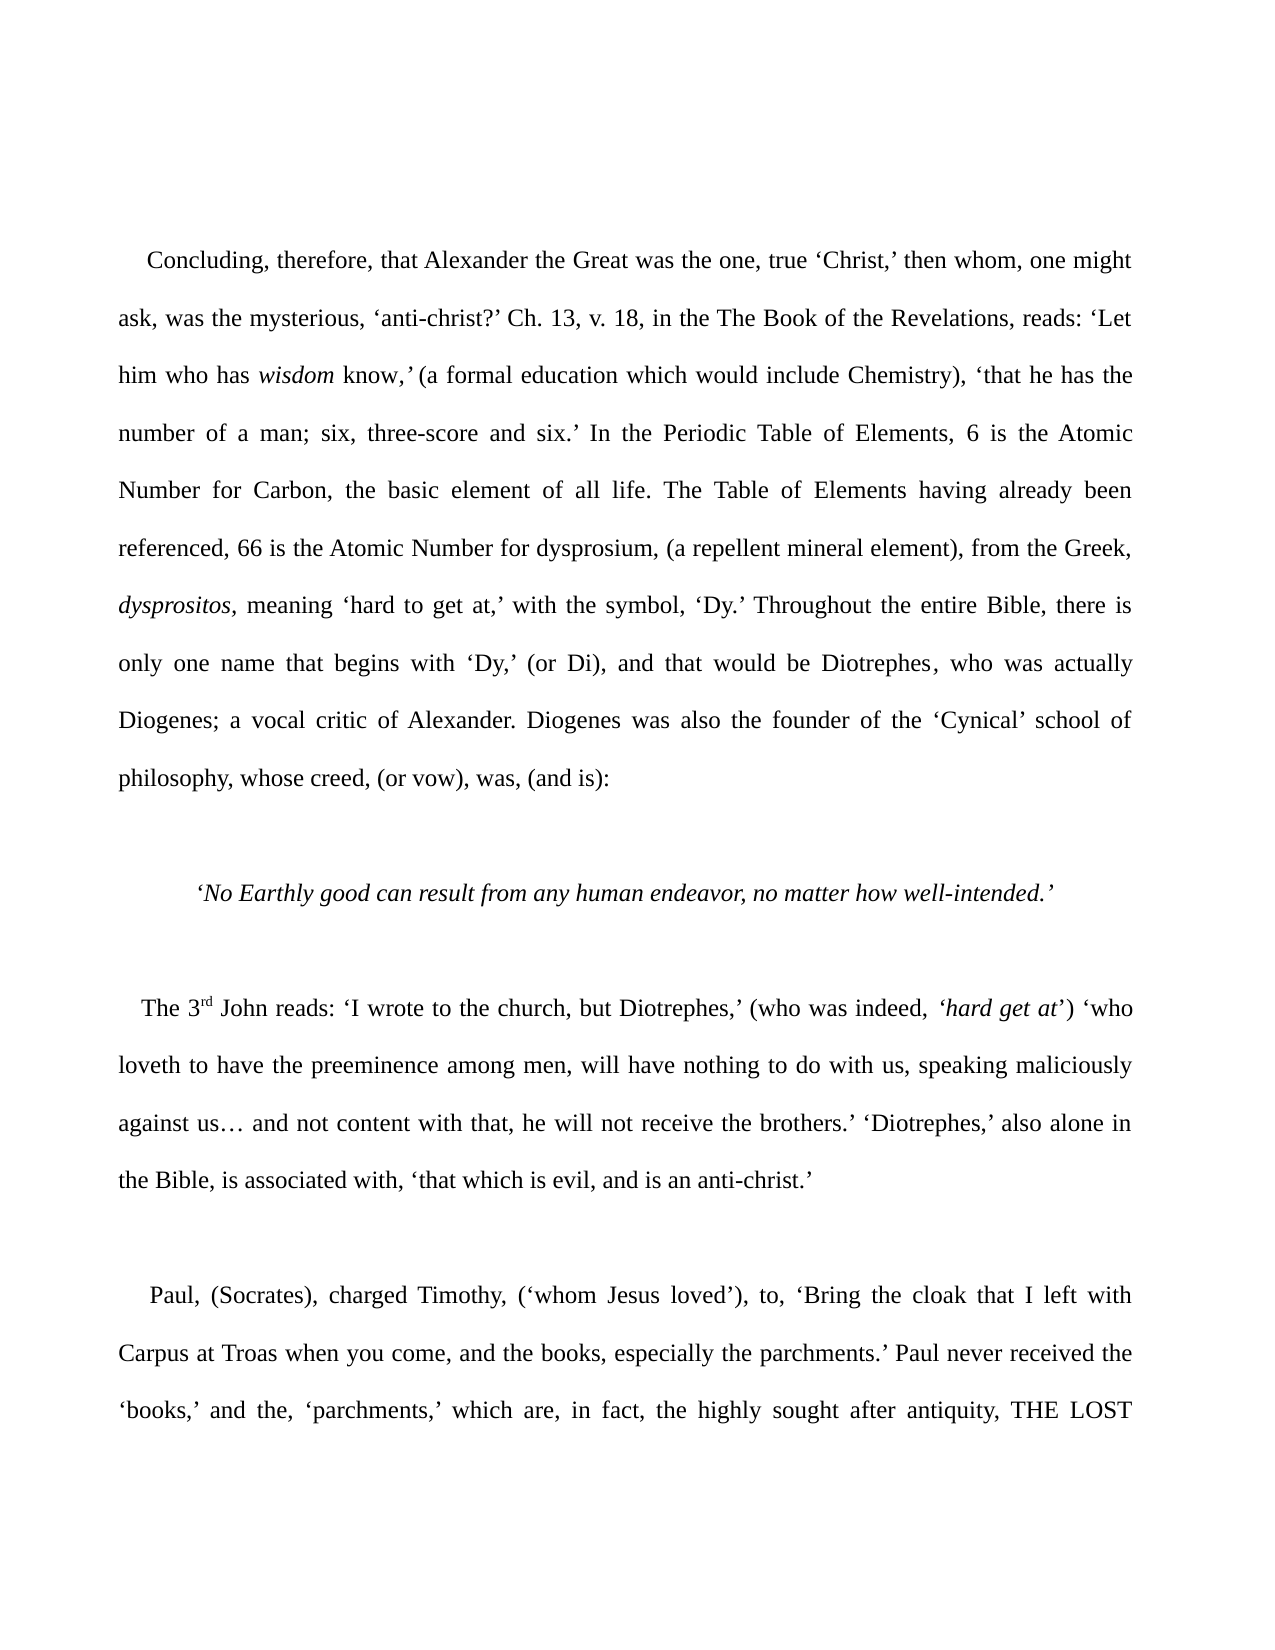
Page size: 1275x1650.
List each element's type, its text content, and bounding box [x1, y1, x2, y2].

text Paul, (Socrates), charged Timothy, (‘whom Jesus loved’), to, ‘Bring the cloak that I left with Carpus at Troas when you come, and the books, especially the parchments.’ Paul never received the ‘books,’ and the, ‘parchments,’ which are, in fact, the highly sought after antiquity, THE LOST [118, 1280, 1133, 1424]
text ‘No Earthly good can result from any human endeavor, no matter how well-intended.’ [118, 878, 1133, 907]
text Concluding, therefore, that Alexander the Great was the one, true ‘Christ,’ then whom, one might ask, was the mysterious, ‘anti-christ?’ Ch. 13, v. 18, in the The Book of the Revelations, reads: ‘Let him who has wisdom know,’ (a formal education which would include Chemistry), ‘that he has the number of a man; six, three-score and six.’ In the Periodic Table of Elements, 6 is the Atomic Number for Carbon, the basic element of all life. The Table of Elements having already been referenced, 66 is the Atomic Number for dysprosium, (a repellent mineral element), from the Greek, dysprositos, meaning ‘hard to get at,’ with the symbol, ‘Dy.’ Throughout the entire Bible, there is only one name that begins with ‘Dy,’ (or Di), and that would be Diotrephes, who was actually Diogenes; a vocal critic of Alexander. Diogenes was also the founder of the ‘Cynical’ school of philosophy, whose creed, (or vow), was, (and is): [118, 245, 1133, 792]
text The 3rd John reads: ‘I wrote to the church, but Diotrephes,’ (who was indeed, ‘hard get at’) ‘who loveth to have the preeminence among men, will have nothing to do with us, speaking maliciously against us… and not content with that, he will not receive the brothers.’ ‘Diotrephes,’ also alone in the Bible, is associated with, ‘that which is evil, and is an anti-christ.’ [118, 993, 1133, 1194]
